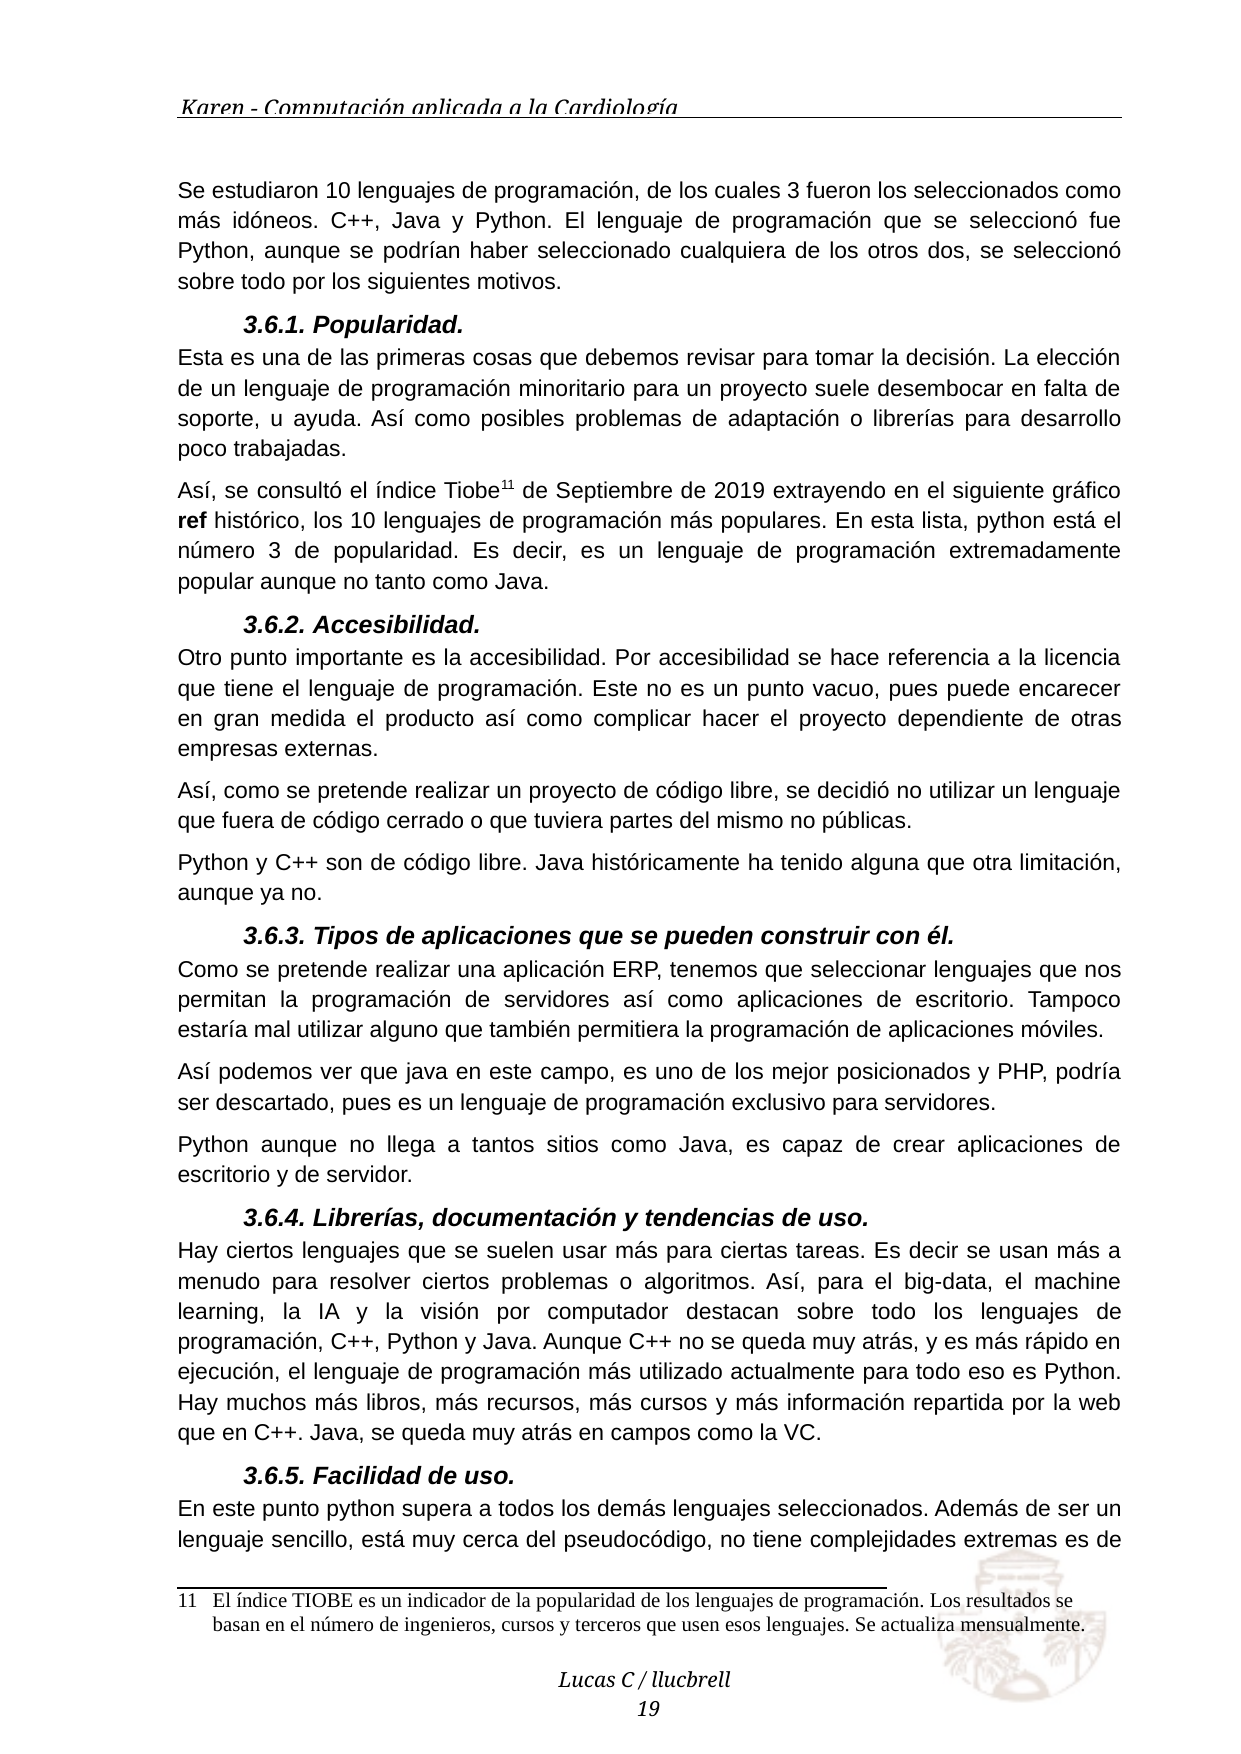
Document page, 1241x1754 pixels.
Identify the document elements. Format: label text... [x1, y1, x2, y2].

list Popularidad. [177, 310, 1122, 338]
text Así podemos ver que java en este campo, es uno de los mejor posicionados y PHP, podría ser descartado, pues es un lenguaje de programación exclusivo para servidores. [177, 1058, 1122, 1115]
list Accesibilidad. [177, 609, 1122, 638]
text Otro punto importante es la accesibilidad. Por accesibilidad se hace referencia a la licencia que tiene el lenguaje de programación. Este no es un punto vacuo, pues puede encarecer en gran medida el producto así como complicar hacer el proyecto dependiente de otras empresas externas. [177, 644, 1122, 761]
text El índice TIOBE es un indicador de la popularidad de los lenguajes de programación. Los resultados se basan en el número de ingenieros, cursos y terceros que usen esos lenguajes. Se actualiza mensualmente. [177, 1588, 1122, 1636]
text Se estudiaron 10 lenguajes de programación, de los cuales 3 fueron los seleccionados como más idóneos. C++, Java y Python. El lenguaje de programación que se seleccionó fue Python, aunque se podrían haber seleccionado cualquiera de los otros dos, se seleccionó sobre todo por los siguientes motivos. [177, 177, 1122, 294]
text Así, se consultó el índice Tiobe de Septiembre de 2019 extrayendo en el siguiente gráfico ref histórico, los 10 lenguajes de programación más populares. En esta lista, python está el número 3 de popularidad. Es decir, es un lenguaje de programación extremadamente popular aunque no tanto como Java. [177, 477, 1122, 594]
text Esta es una de las primeras cosas que debemos revisar para tomar la decisión. La elección de un lenguaje de programación minoritario para un proyecto suele desembocar en falta de soporte, u ayuda. Así como posibles problemas de adaptación o librerías para desarrollo poco trabajadas. [177, 344, 1122, 461]
list Tipos de aplicaciones que se pueden construir con él. [177, 921, 1122, 950]
text Hay ciertos lenguajes que se suelen usar más para ciertas tareas. Es decir se usan más a menudo para resolver ciertos problemas o algoritmos. Así, para el big-data, el machine learning, la IA y la visión por computador destacan sobre todo los lenguajes de programación, C++, Python y Java. Aunque C++ no se queda muy atrás, y es más rápido en ejecución, el lenguaje de programación más utilizado actualmente para todo eso es Python. Hay muchos más libros, más recursos, más cursos y más información repartida por la web que en C++. Java, se queda muy atrás en campos como la VC. [177, 1237, 1122, 1445]
text En este punto python supera a todos los demás lenguajes seleccionados. Además de ser un lenguaje sencillo, está muy cerca del pseudocódigo, no tiene complejidades extremas es de [177, 1495, 1122, 1552]
text Python y C++ son de código libre. Java históricamente ha tenido alguna que otra limitación, aunque ya no. [177, 849, 1122, 906]
text Python aunque no llega a tantos sitios como Java, es capaz de crear aplicaciones de escritorio y de servidor. [177, 1131, 1122, 1187]
list Librerías, documentación y tendencias de uso. [177, 1203, 1122, 1231]
text Así, como se pretende realizar un proyecto de código libre, se decidió no utilizar un lenguaje que fuera de código cerrado o que tuviera partes del mismo no públicas. [177, 777, 1122, 833]
list Facilidad de uso. [177, 1461, 1122, 1489]
text Como se pretende realizar una aplicación ERP, tenemos que seleccionar lenguajes que nos permitan la programación de servidores así como aplicaciones de escritorio. Tampoco estaría mal utilizar alguno que también permitiera la programación de aplicaciones móviles. [177, 956, 1122, 1043]
